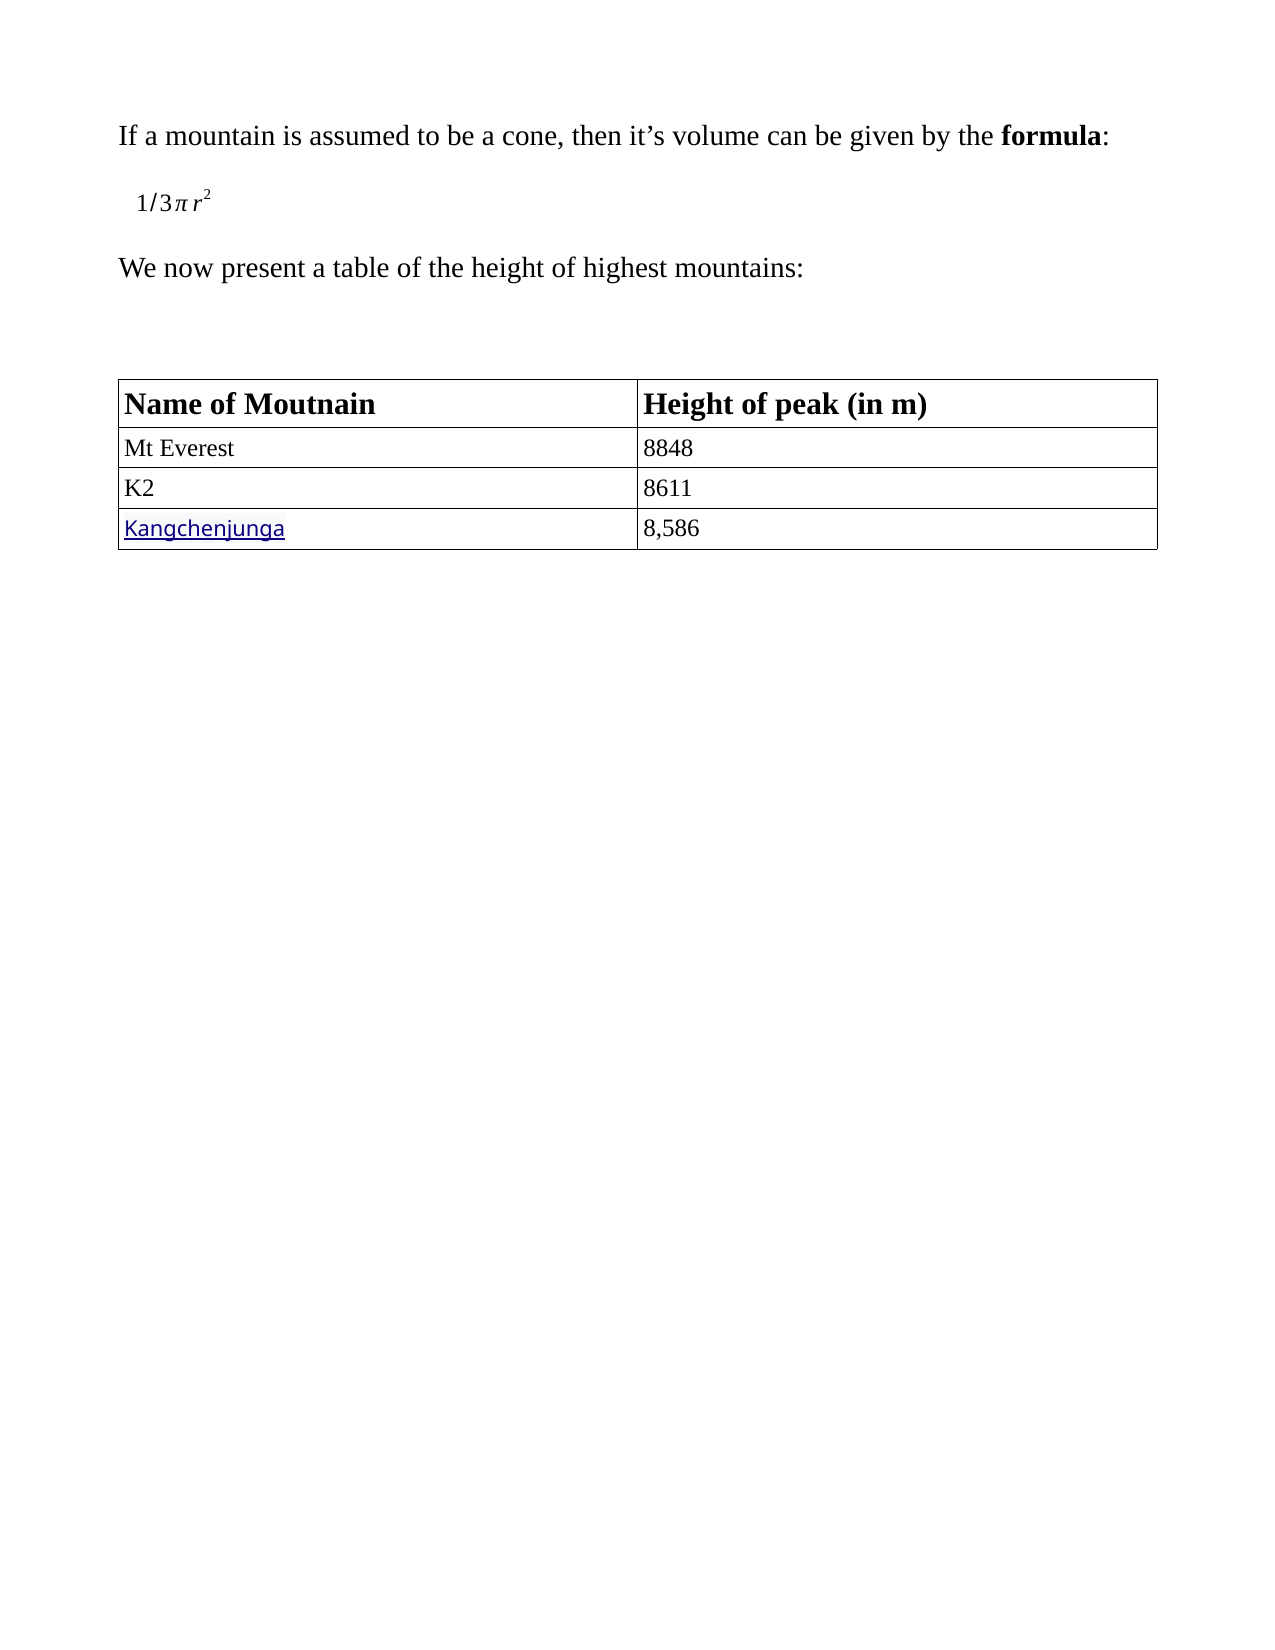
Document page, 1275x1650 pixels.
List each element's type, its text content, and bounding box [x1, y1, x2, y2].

table_cell 8,586 [638, 509, 1157, 549]
table_cell Kangchenjunga [119, 509, 637, 549]
table_header Height of peak (in m) [638, 380, 1157, 427]
table_header Name of Moutnain [119, 380, 637, 427]
table_cell Mt Everest [119, 428, 637, 467]
table_cell K2 [119, 468, 637, 507]
table_cell 8848 [638, 428, 1157, 467]
table_cell 8611 [638, 468, 1157, 507]
text If a mountain is assumed to be a cone, then it’s volume can be given by the formula: We now present a table of the height of highest mountains: [118, 118, 1157, 379]
